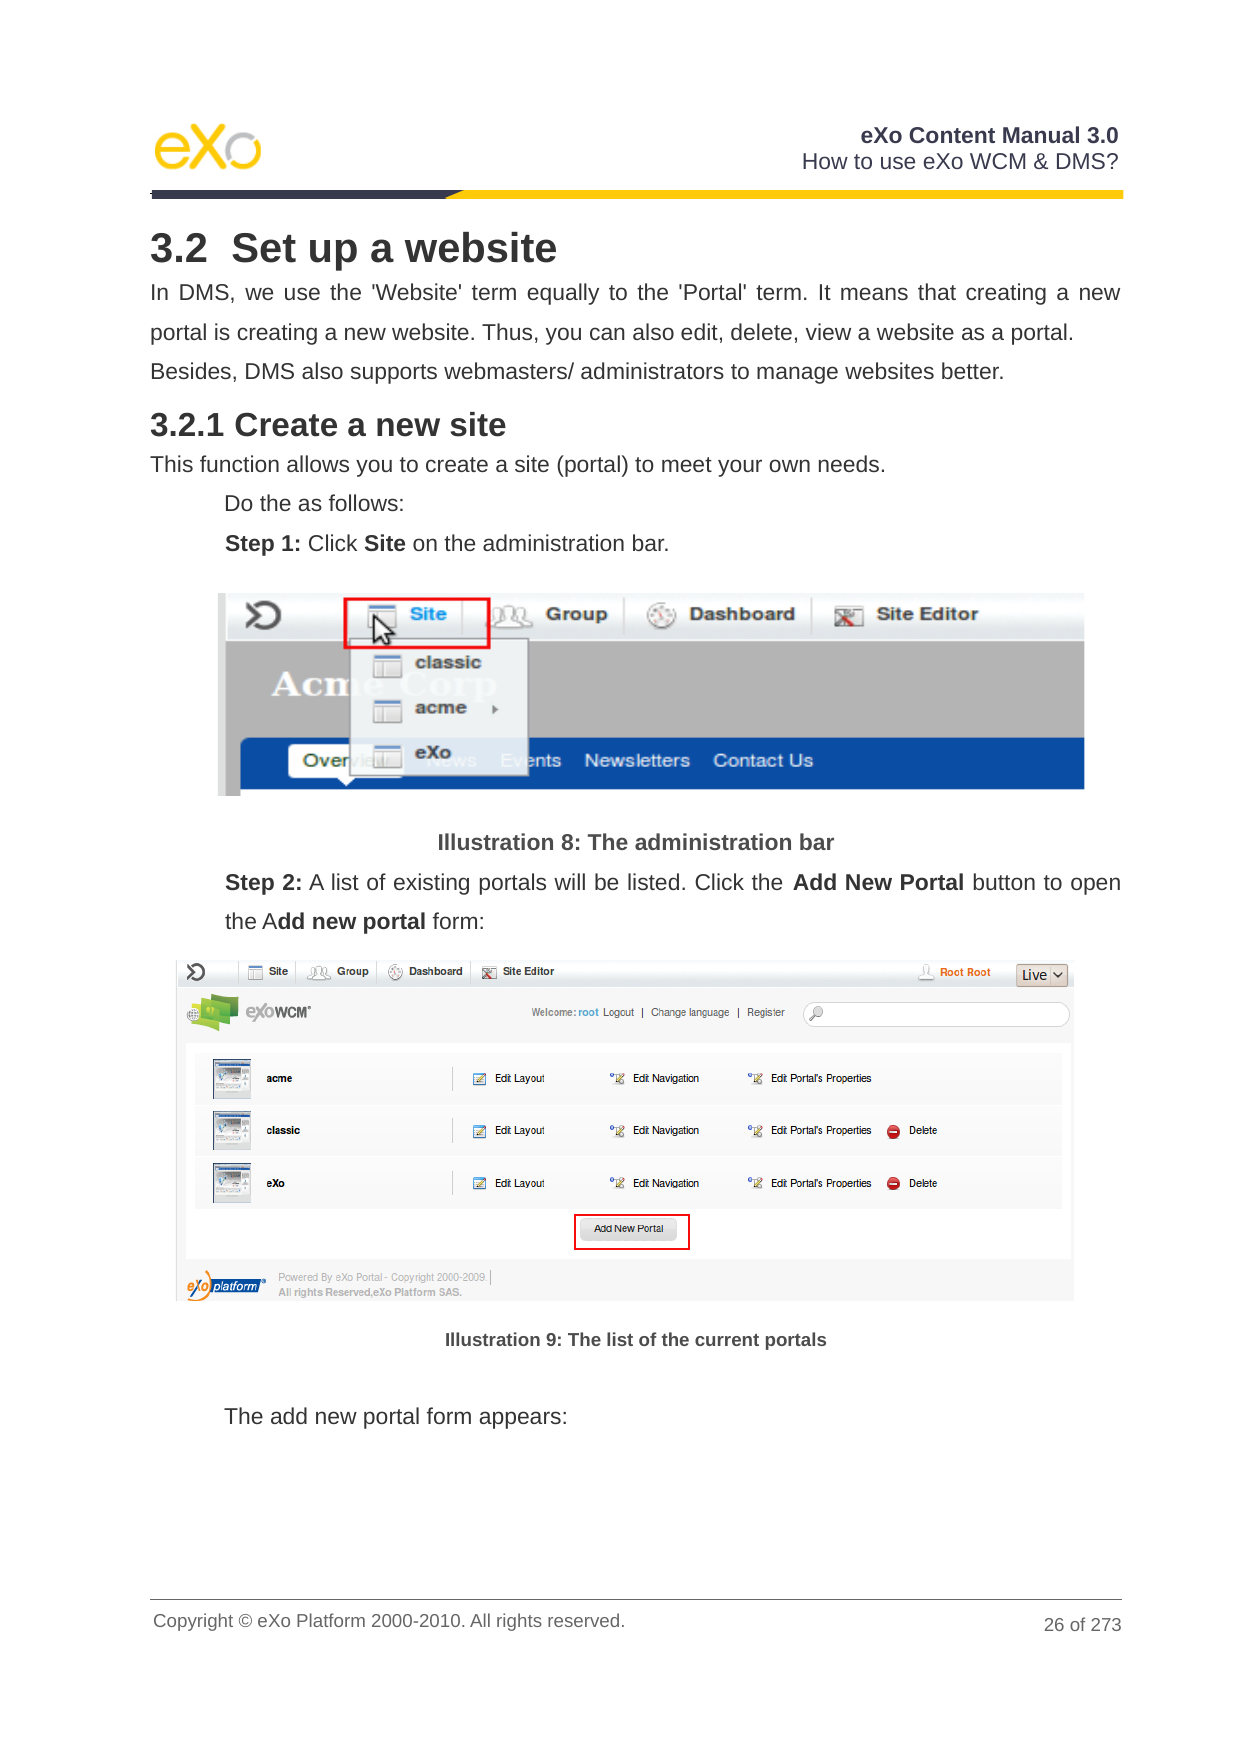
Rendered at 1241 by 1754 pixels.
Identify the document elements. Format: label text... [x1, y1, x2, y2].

text Besides, DMS also supports webmasters/ administrators to manage websites better. [150, 358, 1122, 384]
subtitle Create a new site [150, 405, 1122, 443]
picture [217, 593, 1085, 796]
list Illustration 9: The list of the current portals [161, 1022, 1110, 1351]
list Step 2: A list of existing portals will be listed. Click the Add New Portal button to open the Add new portal form: [187, 569, 1122, 934]
subtitle Set up a website [150, 223, 1122, 271]
list Illustration 8: The administration bar [197, 652, 1074, 855]
picture [175, 960, 1074, 1301]
text Do the as follows: [224, 490, 1122, 517]
text This function allows you to create a site (portal) to meet your own needs. [150, 451, 1122, 477]
list Step 1: Click Site on the administration bar. [187, 530, 1122, 556]
text The add new portal form appears: [224, 1403, 1122, 1430]
picture [155, 123, 262, 170]
picture [151, 190, 1124, 199]
text In DMS, we use the 'Website' term equally to the 'Portal' term. It means that creating a new portal is creating a new website. Thus, you can also edit, delete, view a website as a portal. [150, 279, 1122, 345]
